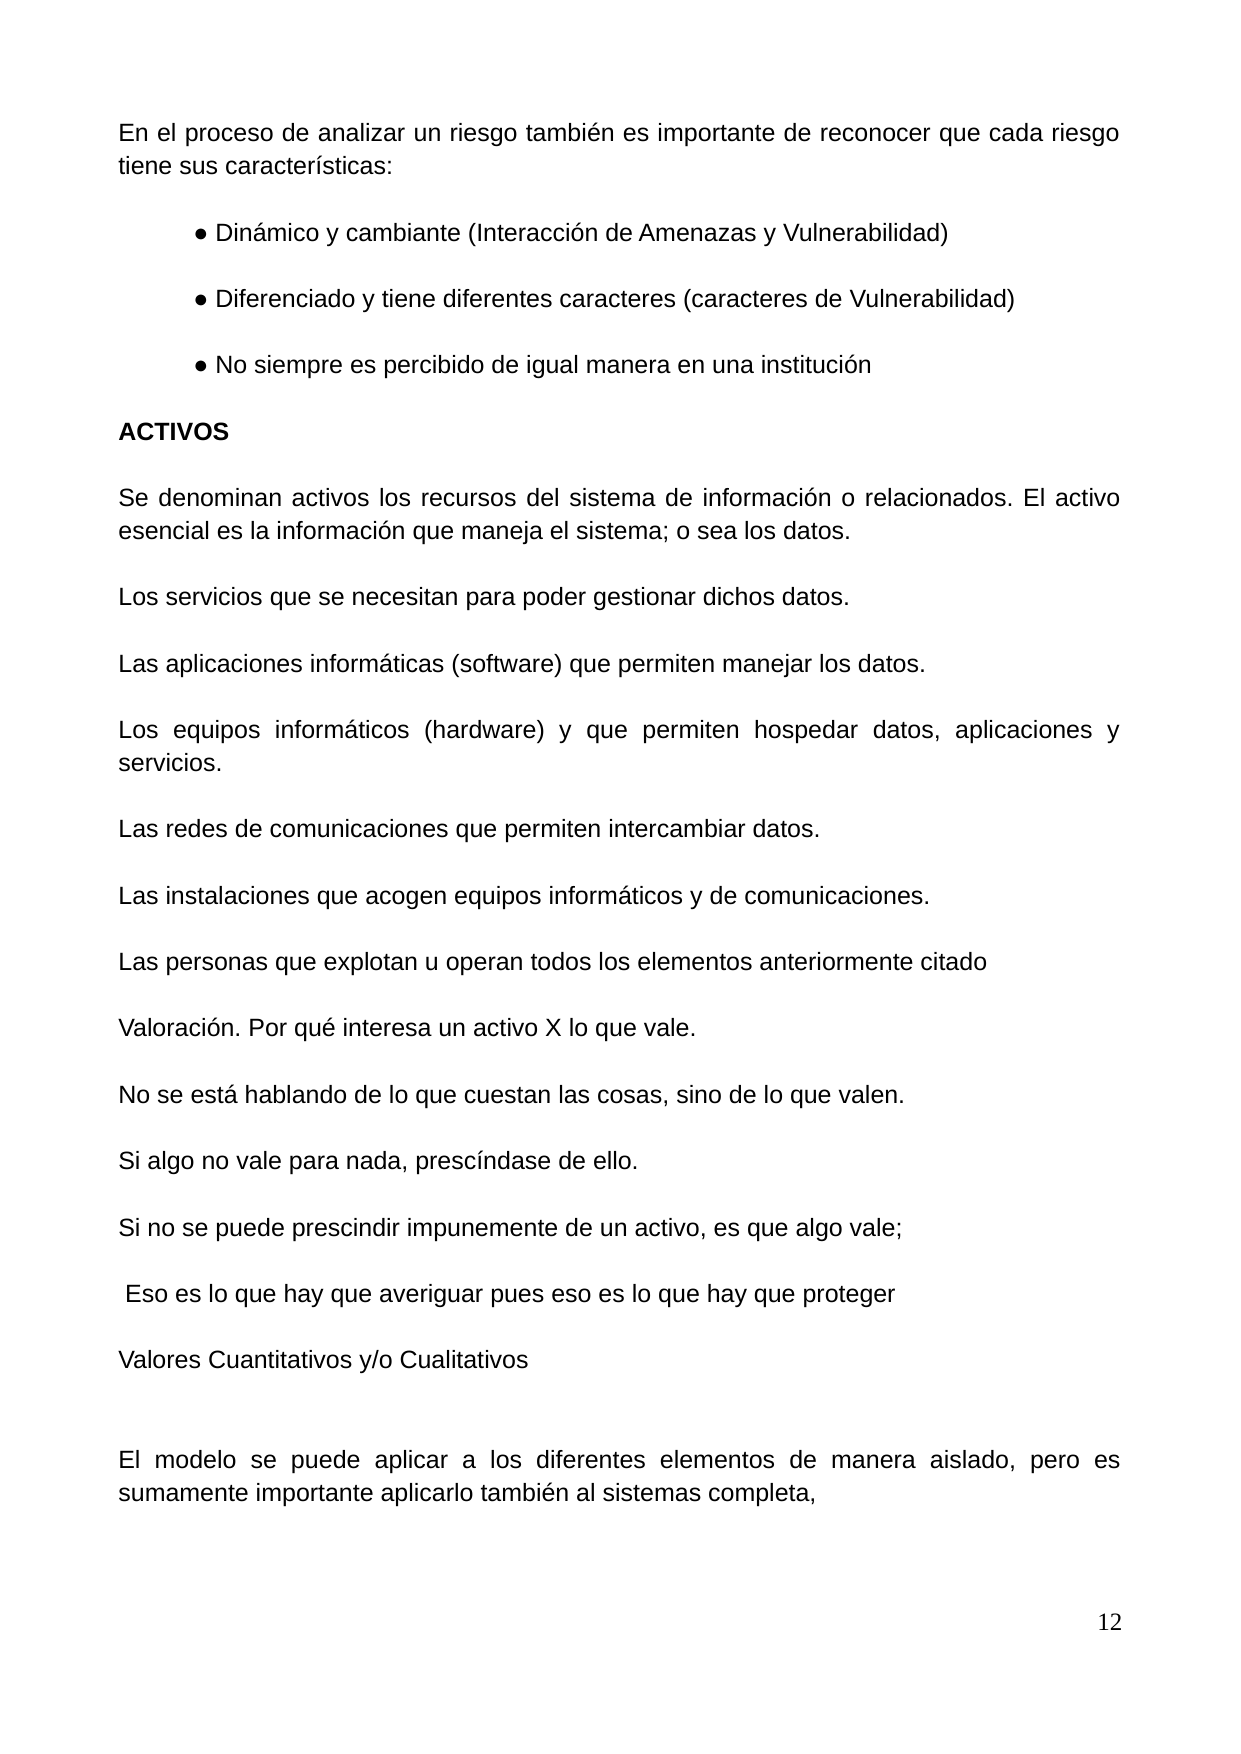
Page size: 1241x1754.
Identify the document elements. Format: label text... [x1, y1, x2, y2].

title Se denominan activos los recursos del sistema de información o relacionados. El activo esencial es la información que maneja el sistema; o sea los datos. [118, 483, 1122, 545]
title Los equipos informáticos (hardware) y que permiten hospedar datos, aplicaciones y servicios. [118, 715, 1122, 777]
title Las instalaciones que acogen equipos informáticos y de comunicaciones. [118, 881, 1122, 909]
title Si no se puede prescindir impunemente de un activo, es que algo vale; [118, 1212, 1122, 1241]
title Si algo no vale para nada, prescíndase de ello. [118, 1146, 1122, 1175]
title Valoración. Por qué interesa un activo X lo que vale. [118, 1013, 1122, 1042]
title Las personas que explotan u operan todos los elementos anteriormente citado [118, 947, 1122, 976]
title ● Diferenciado y tiene diferentes caracteres (caracteres de Vulnerabilidad) [118, 284, 1122, 313]
title ● Dinámico y cambiante (Interacción de Amenazas y Vulnerabilidad) [118, 217, 1122, 246]
title En el proceso de analizar un riesgo también es importante de reconocer que cada riesgo tiene sus características: [118, 118, 1122, 180]
title El modelo se puede aplicar a los diferentes elementos de manera aislado, pero es sumamente importante aplicarlo también al sistemas completa, [118, 1445, 1122, 1507]
title Los servicios​ que se necesitan para poder gestionar dichos datos. [118, 582, 1122, 611]
title Las redes de comunicaciones que permiten intercambiar datos. [118, 814, 1122, 843]
title ● No siempre es percibido de igual manera en una institución [118, 350, 1122, 379]
title No se está hablando de lo que cuestan las cosas, sino de lo que valen. [118, 1080, 1122, 1108]
title Las aplicaciones informáticas (software) que permiten manejar los datos. [118, 649, 1122, 677]
title Valores Cuantitativos y/o Cualitativos [118, 1345, 1122, 1374]
title ACTIVOS [118, 417, 1122, 445]
title Eso es lo que hay que averiguar pues eso es lo que hay que proteger [118, 1279, 1122, 1308]
